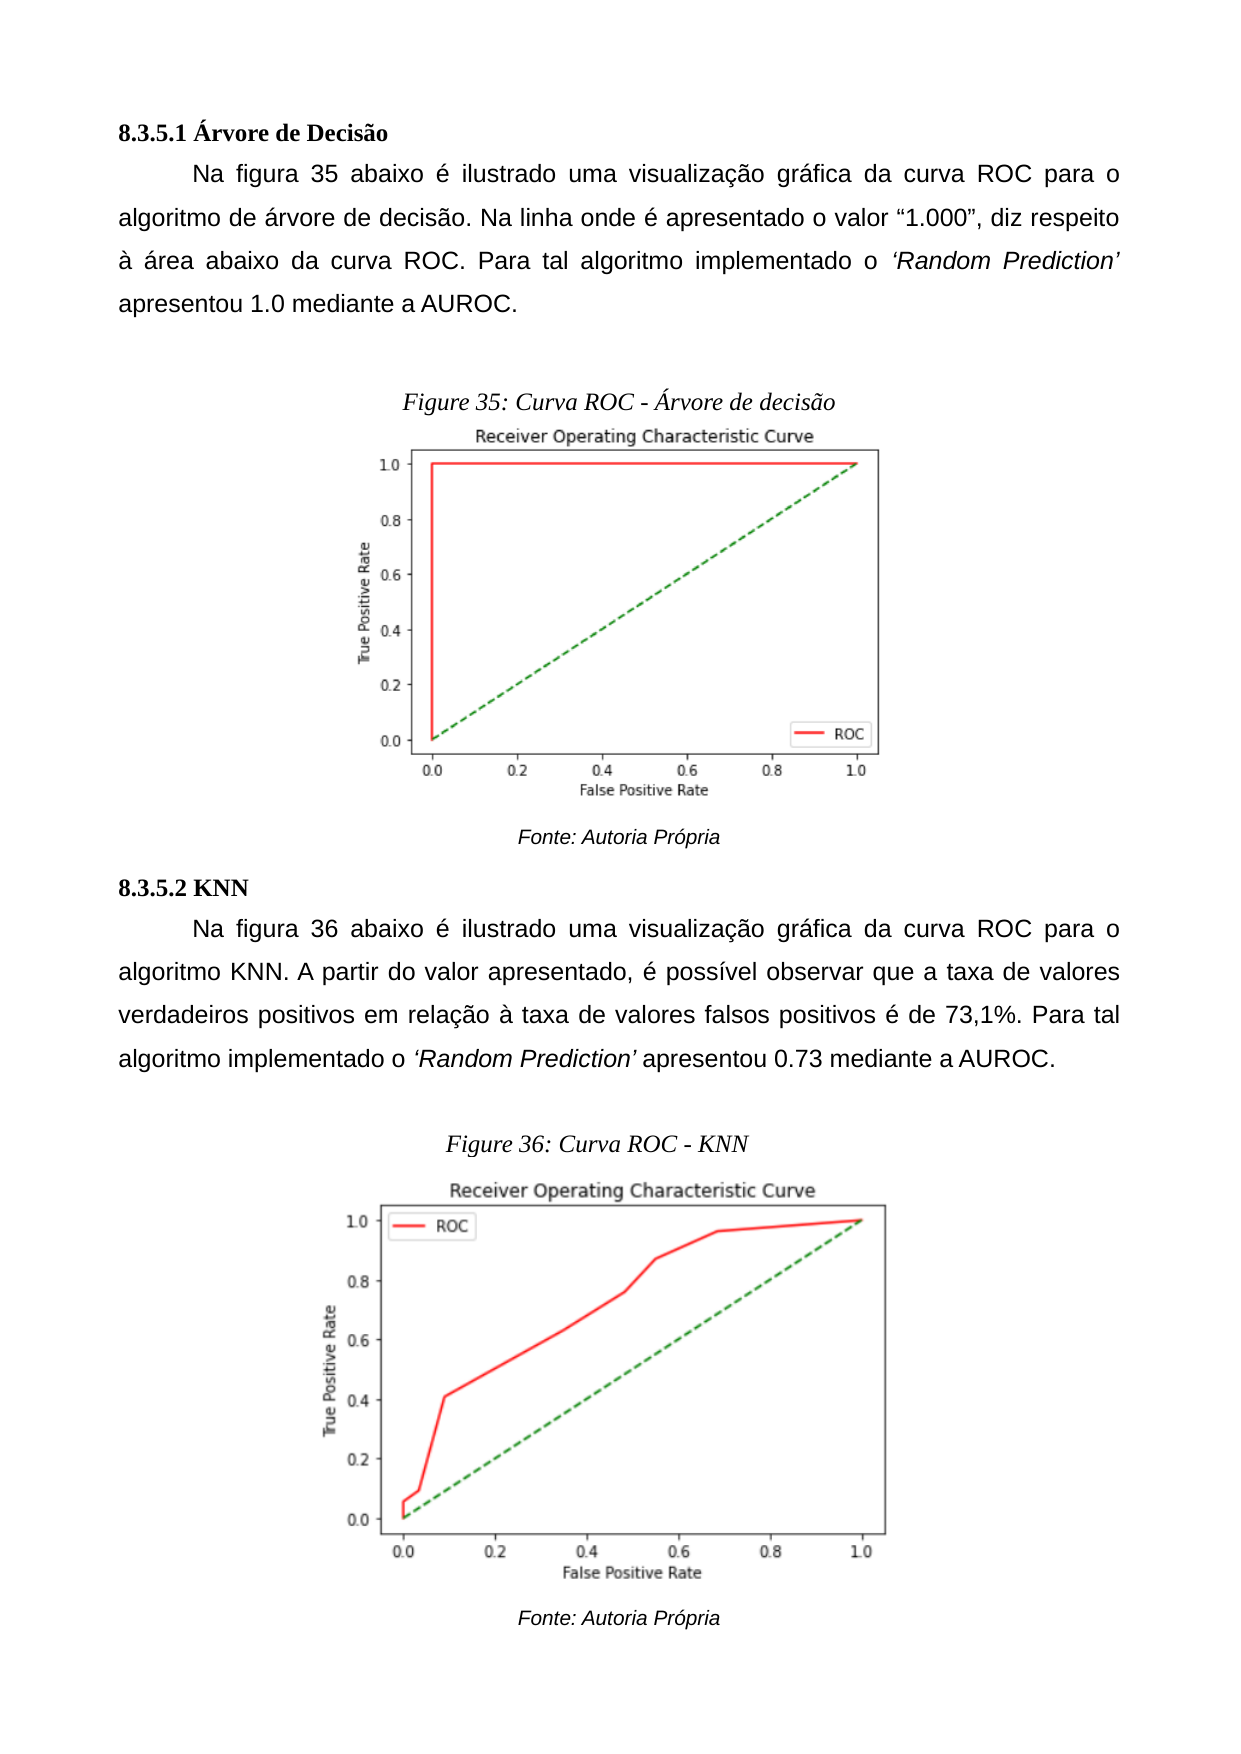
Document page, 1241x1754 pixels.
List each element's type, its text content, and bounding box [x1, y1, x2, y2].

picture [350, 416, 891, 801]
text Figure 36: Curva ROC - KNN [300, 1129, 896, 1157]
subtitle 8.3.5.1 Árvore de Decisão [118, 118, 1122, 147]
picture [300, 1157, 896, 1585]
text Fonte: Autoria Própria [118, 1130, 1122, 1629]
text Na figura 35 abaixo é ilustrado uma visualização gráfica da curva ROC para o algoritmo de árvore de decisão. Na linha onde é apresentado o valor “1.000”, diz respeito à área abaixo da curva ROC. Para tal algoritmo implementado o ‘Random Prediction’ apresentou 1.0 mediante a AUROC. [118, 159, 1122, 317]
text Figure 35: Curva ROC - Árvore de decisão [333, 387, 908, 416]
subtitle 8.3.5.2 KNN [118, 873, 1122, 902]
text [300, 1116, 896, 1129]
text Fonte: Autoria Própria [118, 375, 1122, 848]
text Na figura 36 abaixo é ilustrado uma visualização gráfica da curva ROC para o algoritmo KNN. A partir do valor apresentado, é possível observar que a taxa de valores verdadeiros positivos em relação à taxa de valores falsos positivos é de 73,1%. Para tal algoritmo implementado o ‘Random Prediction’ apresentou 0.73 mediante a AUROC. [118, 914, 1122, 1072]
